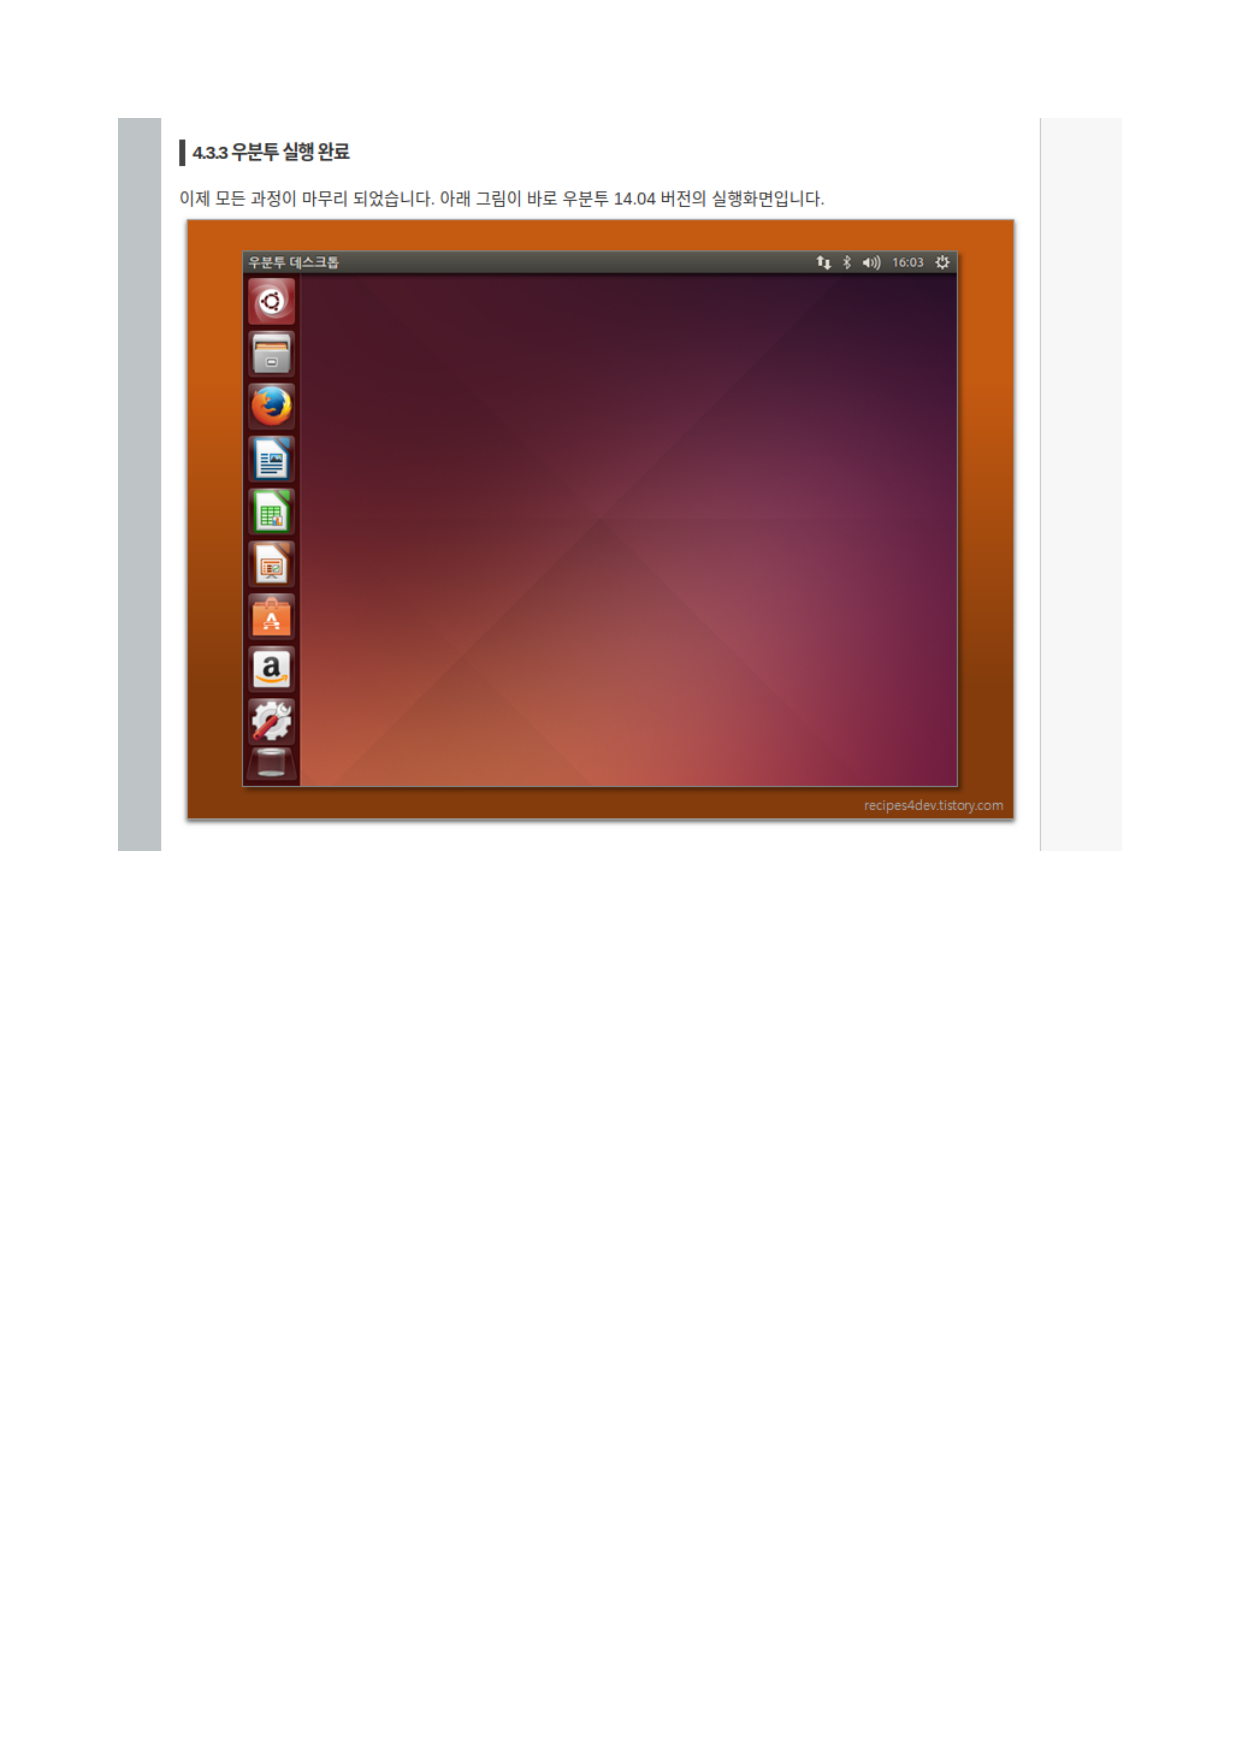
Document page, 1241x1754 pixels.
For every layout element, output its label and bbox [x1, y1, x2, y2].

picture [118, 118, 1123, 851]
